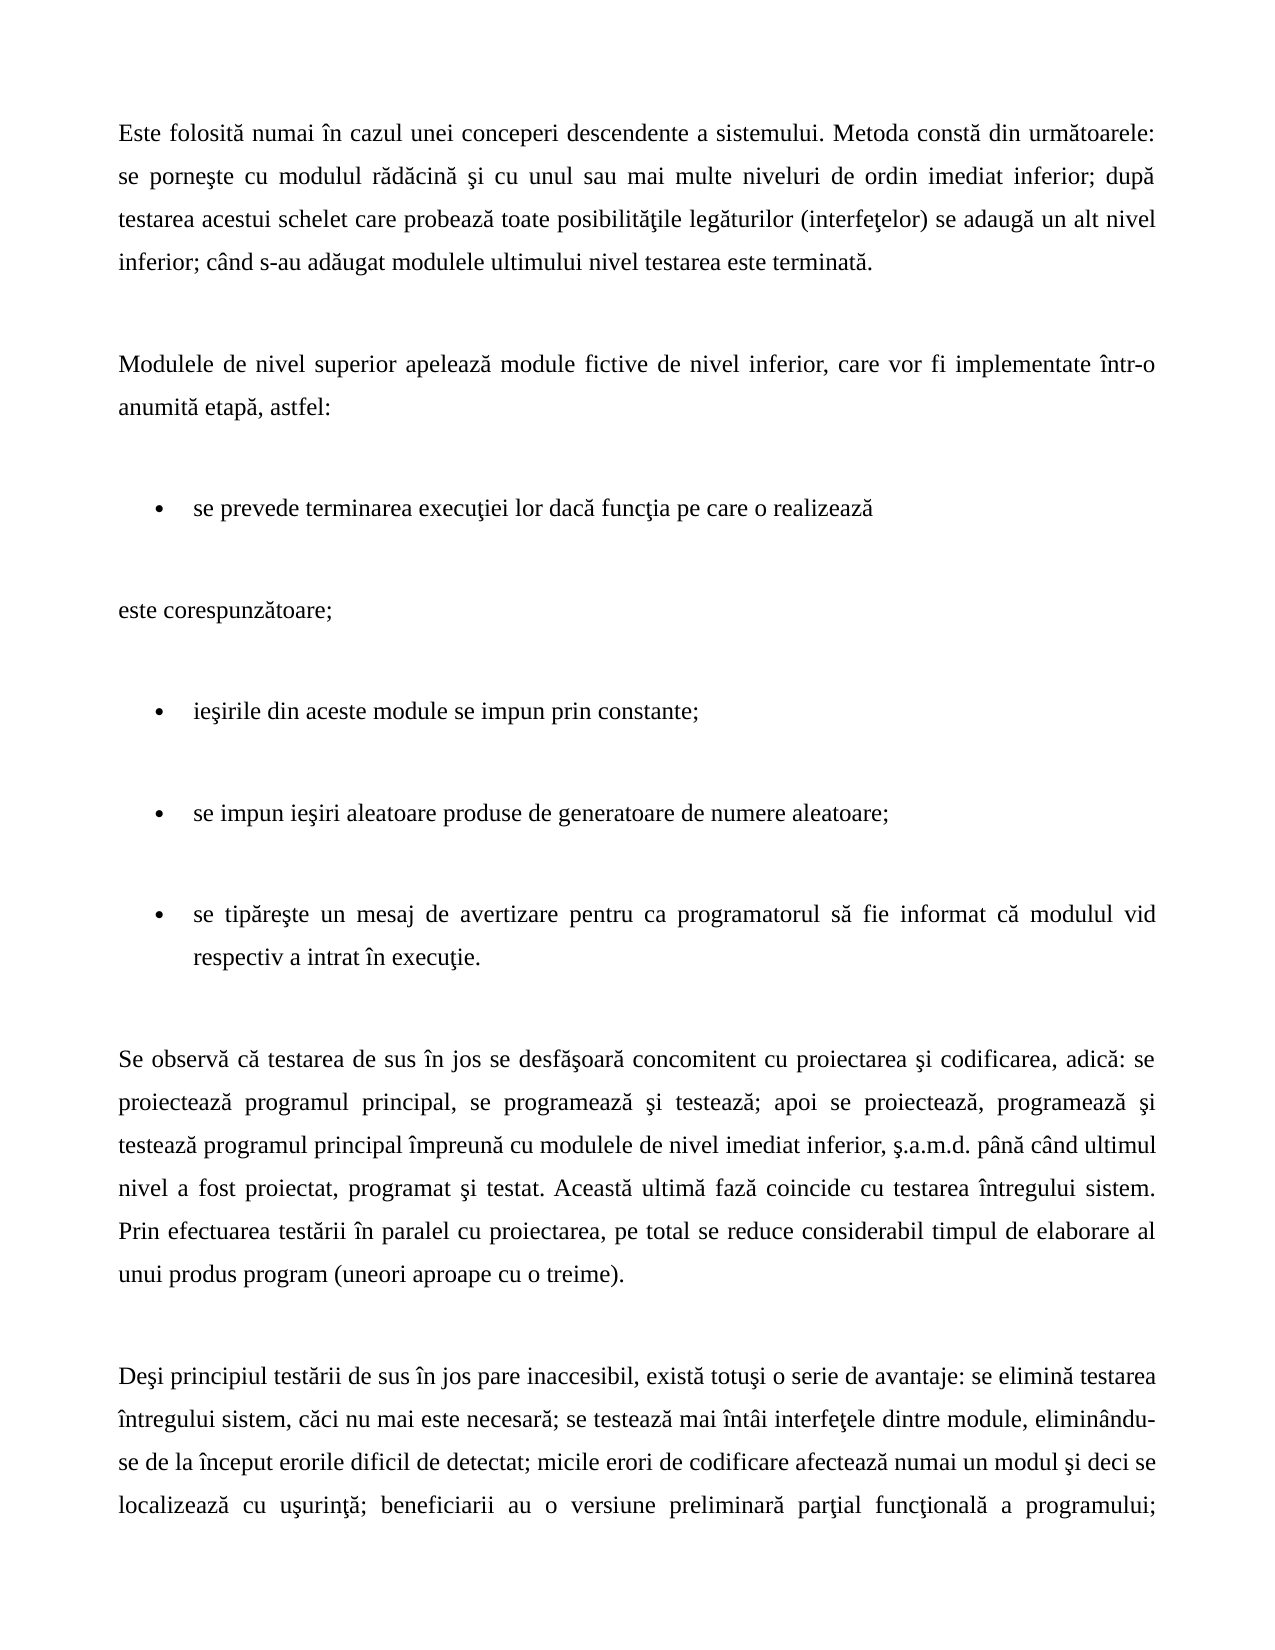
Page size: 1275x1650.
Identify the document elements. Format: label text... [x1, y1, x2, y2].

list ieşirile din aceste module se impun prin constante; [156, 696, 1157, 725]
list se prevede terminarea execuţiei lor dacă funcţia pe care o realizează [156, 493, 1157, 522]
text este corespunzătoare; [118, 595, 1157, 624]
list se tipăreşte un mesaj de avertizare pentru ca programatorul să fie informat că modulul vid respectiv a intrat în execuţie. [156, 899, 1157, 971]
text Modulele de nivel superior apelează module fictive de nivel inferior, care vor fi implementate într-o anumită etapă, astfel: [118, 349, 1157, 421]
text Deşi principiul testării de sus în jos pare inaccesibil, există totuşi o serie de avantaje: se elimină testarea întregului sistem, căci nu mai este necesară; se testează mai întâi interfeţele dintre module, eliminându-se de la început erorile dificil de detectat; micile erori de codificare afectează numai un modul şi deci se localizează cu uşurinţă; beneficiarii au o versiune preliminară parţial funcţională a programului; [118, 1361, 1157, 1519]
text Se observă că testarea de sus în jos se desfăşoară concomitent cu proiectarea şi codificarea, adică: se proiectează programul principal, se programează şi testează; apoi se proiectează, programează şi testează programul principal împreună cu modulele de nivel imediat inferior, ş.a.m.d. până când ultimul nivel a fost proiectat, programat şi testat. Această ultimă fază coincide cu testarea întregului sistem. Prin efectuarea testării în paralel cu proiectarea, pe total se reduce considerabil timpul de elaborare al unui produs program (uneori aproape cu o treime). [118, 1044, 1157, 1288]
list se impun ieşiri aleatoare produse de generatoare de numere aleatoare; [156, 798, 1157, 827]
text Este folosită numai în cazul unei conceperi descendente a sistemului. Metoda constă din următoarele: se porneşte cu modulul rădăcină şi cu unul sau mai multe niveluri de ordin imediat inferior; după testarea acestui schelet care probează toate posibilităţile legăturilor (interfeţelor) se adaugă un alt nivel inferior; când s-au adăugat modulele ultimului nivel testarea este terminată. [118, 118, 1157, 276]
